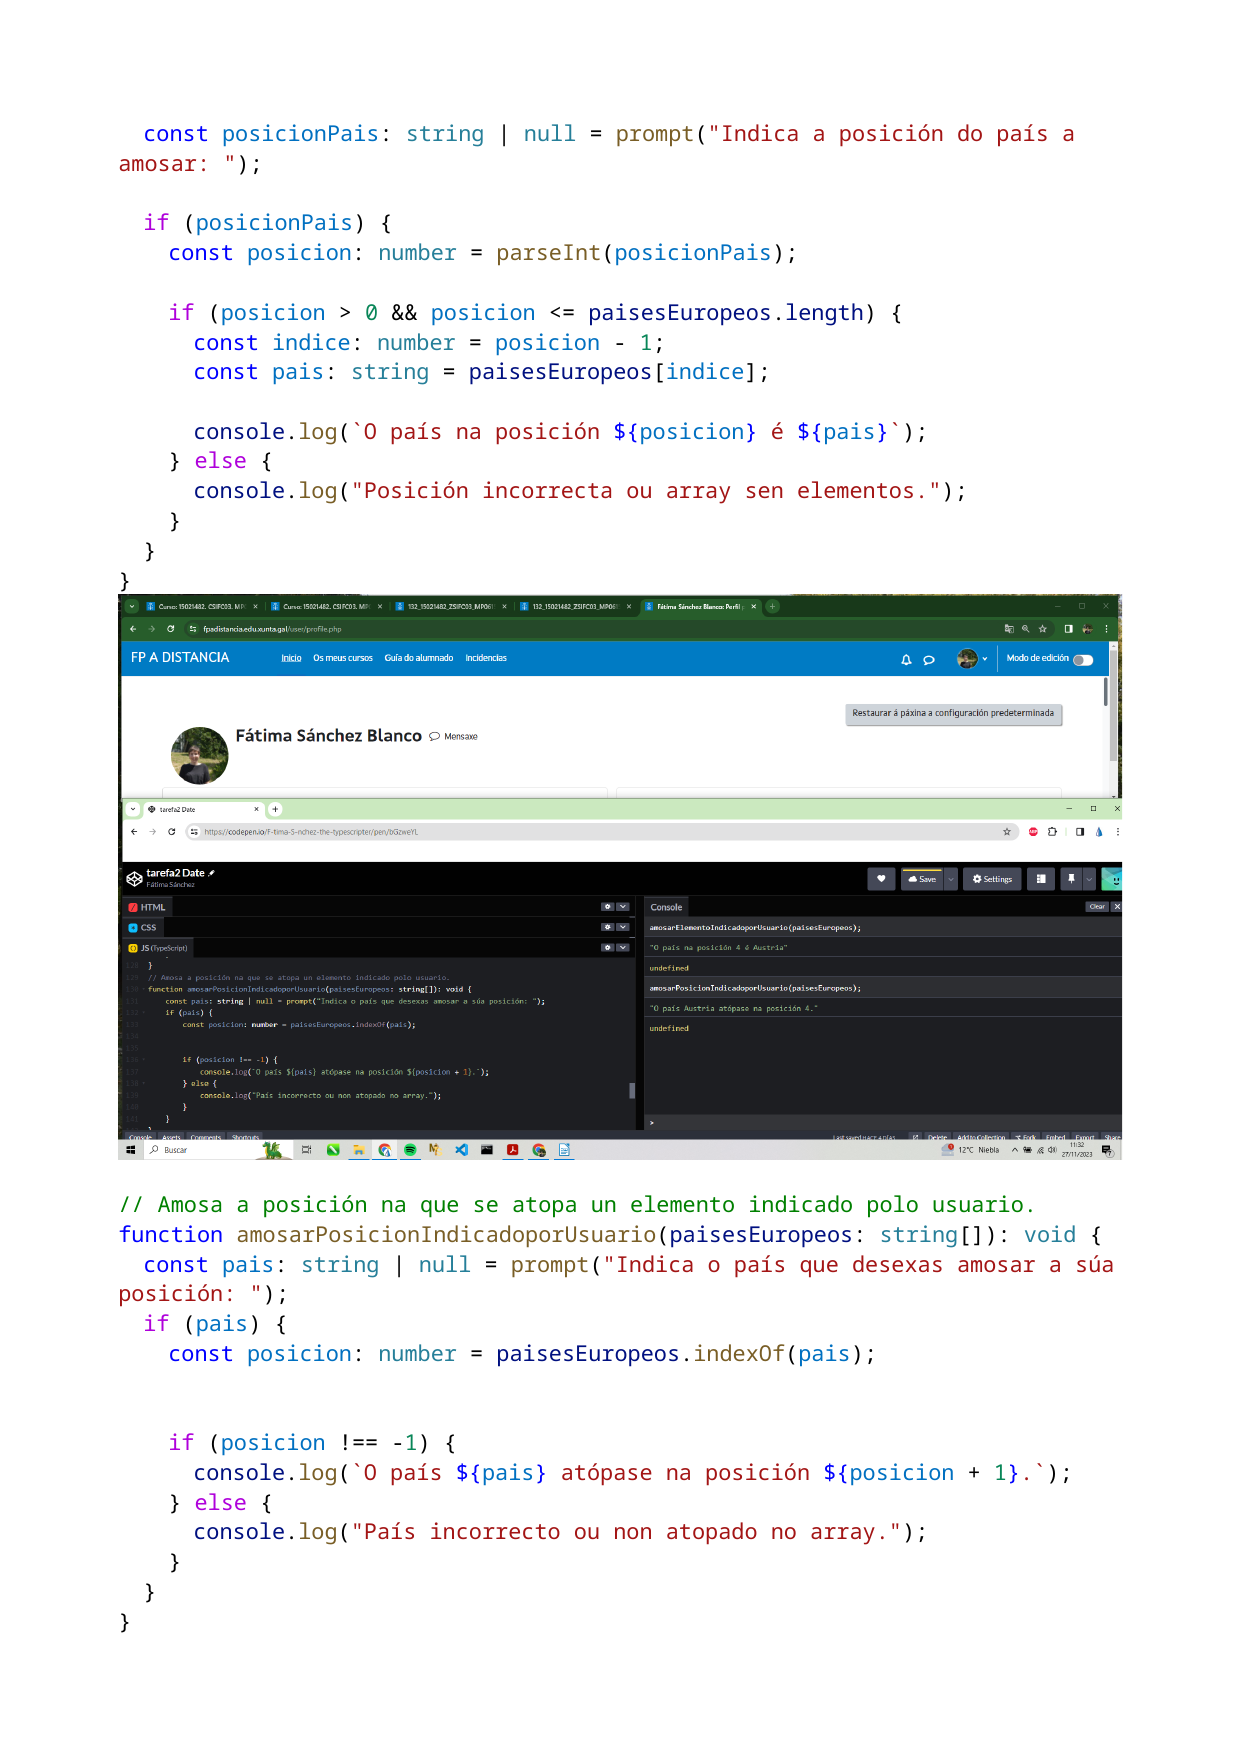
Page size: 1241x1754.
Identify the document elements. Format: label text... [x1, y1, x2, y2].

text if (posicionPais) { [118, 207, 1122, 237]
text if (posicion !== -1) { [118, 1427, 1122, 1457]
text const pais: string | null = prompt("Indica o país que desexas amosar a súa posición: "); [118, 1248, 1122, 1308]
picture [118, 594, 1123, 1160]
text const posicion: number = paisesEuropeos.indexOf(pais); [118, 1338, 1122, 1368]
text } [118, 1546, 1122, 1576]
text console.log(`O país ${pais} atópase na posición ${posicion + 1}.`); [118, 1457, 1122, 1486]
text } [118, 535, 1122, 565]
text const pais: string = paisesEuropeos[indice]; [118, 356, 1122, 386]
text console.log("Posición incorrecta ou array sen elementos."); [118, 475, 1122, 505]
text } [118, 1576, 1122, 1606]
text } [118, 1606, 1122, 1635]
text console.log("País incorrecto ou non atopado no array."); [118, 1516, 1122, 1546]
text const posicion: number = parseInt(posicionPais); [118, 237, 1122, 267]
text } else { [118, 446, 1122, 475]
text } [118, 565, 1122, 594]
text } [118, 505, 1122, 535]
text function amosarPosicionIndicadoporUsuario(paisesEuropeos: string[]): void { [118, 1219, 1122, 1248]
text const posicionPais: string | null = prompt("Indica a posición do país a amosar: "); [118, 118, 1122, 178]
text console.log(`O país na posición ${posicion} é ${pais}`); [118, 416, 1122, 446]
text if (pais) { [118, 1308, 1122, 1338]
text const indice: number = posicion - 1; [118, 326, 1122, 356]
text } else { [118, 1486, 1122, 1516]
text // Amosa a posición na que se atopa un elemento indicado polo usuario. [118, 1189, 1122, 1219]
text if (posicion > 0 && posicion <= paisesEuropeos.length) { [118, 297, 1122, 326]
